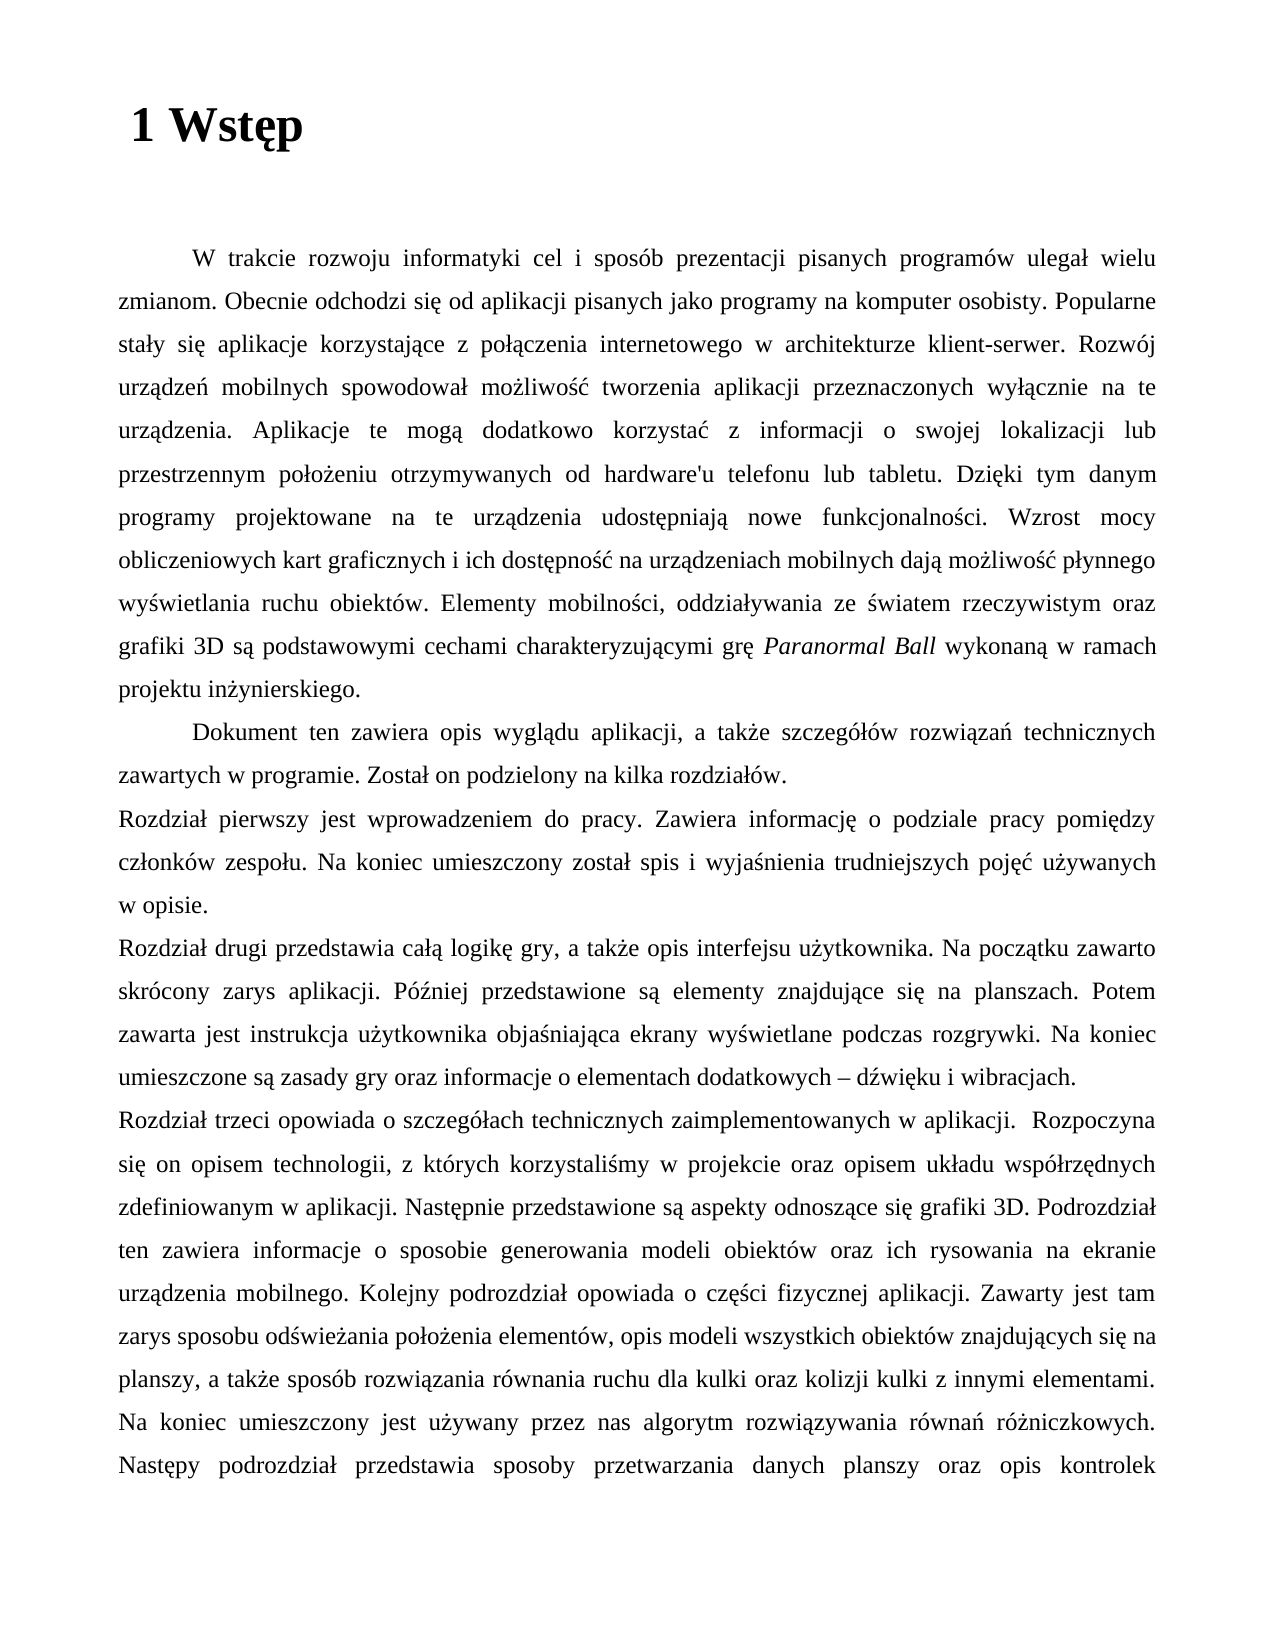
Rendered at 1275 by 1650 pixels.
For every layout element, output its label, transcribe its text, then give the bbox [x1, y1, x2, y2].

text Rozdział trzeci opowiada o szczegółach technicznych zaimplementowanych w aplikacji. Rozpoczyna się on opisem technologii, z których korzystaliśmy w projekcie oraz opisem układu współrzędnych zdefiniowanym w aplikacji. Następnie przedstawione są aspekty odnoszące się grafiki 3D. Podrozdział ten zawiera informacje o sposobie generowania modeli obiektów oraz ich rysowania na ekranie urządzenia mobilnego. Kolejny podrozdział opowiada o części fizycznej aplikacji. Zawarty jest tam zarys sposobu odświeżania położenia elementów, opis modeli wszystkich obiektów znajdujących się na planszy, a także sposób rozwiązania równania ruchu dla kulki oraz kolizji kulki z innymi elementami. Na koniec umieszczony jest używany przez nas algorytm rozwiązywania równań różniczkowych. Następy podrozdział przedstawia sposoby przetwarzania danych planszy oraz opis kontrolek [118, 1106, 1157, 1479]
subtitle Wstęp [118, 94, 1157, 152]
text Rozdział pierwszy jest wprowadzeniem do pracy. Zawiera informację o podziale pracy pomiędzy członków zespołu. Na koniec umieszczony został spis i wyjaśnienia trudniejszych pojęć używanych w opisie. [118, 804, 1157, 919]
text W trakcie rozwoju informatyki cel i sposób prezentacji pisanych programów ulegał wielu zmianom. Obecnie odchodzi się od aplikacji pisanych jako programy na komputer osobisty. Popularne stały się aplikacje korzystające z połączenia internetowego w architekturze klient-serwer. Rozwój urządzeń mobilnych spowodował możliwość tworzenia aplikacji przeznaczonych wyłącznie na te urządzenia. Aplikacje te mogą dodatkowo korzystać z informacji o swojej lokalizacji lub przestrzennym położeniu otrzymywanych od hardware'u telefonu lub tabletu. Dzięki tym danym programy projektowane na te urządzenia udostępniają nowe funkcjonalności. Wzrost mocy obliczeniowych kart graficznych i ich dostępność na urządzeniach mobilnych dają możliwość płynnego wyświetlania ruchu obiektów. Elementy mobilności, oddziaływania ze światem rzeczywistym oraz grafiki 3D są podstawowymi cechami charakteryzującymi grę Paranormal Ball wykonaną w ramach projektu inżynierskiego. [118, 243, 1157, 703]
text Dokument ten zawiera opis wyglądu aplikacji, a także szczegółów rozwiązań technicznych zawartych w programie. Został on podzielony na kilka rozdziałów. [118, 717, 1157, 789]
text Rozdział drugi przedstawia całą logikę gry, a także opis interfejsu użytkownika. Na początku zawarto skrócony zarys aplikacji. Później przedstawione są elementy znajdujące się na planszach. Potem zawarta jest instrukcja użytkownika objaśniająca ekrany wyświetlane podczas rozgrywki. Na koniec umieszczone są zasady gry oraz informacje o elementach dodatkowych – dźwięku i wibracjach. [118, 933, 1157, 1091]
